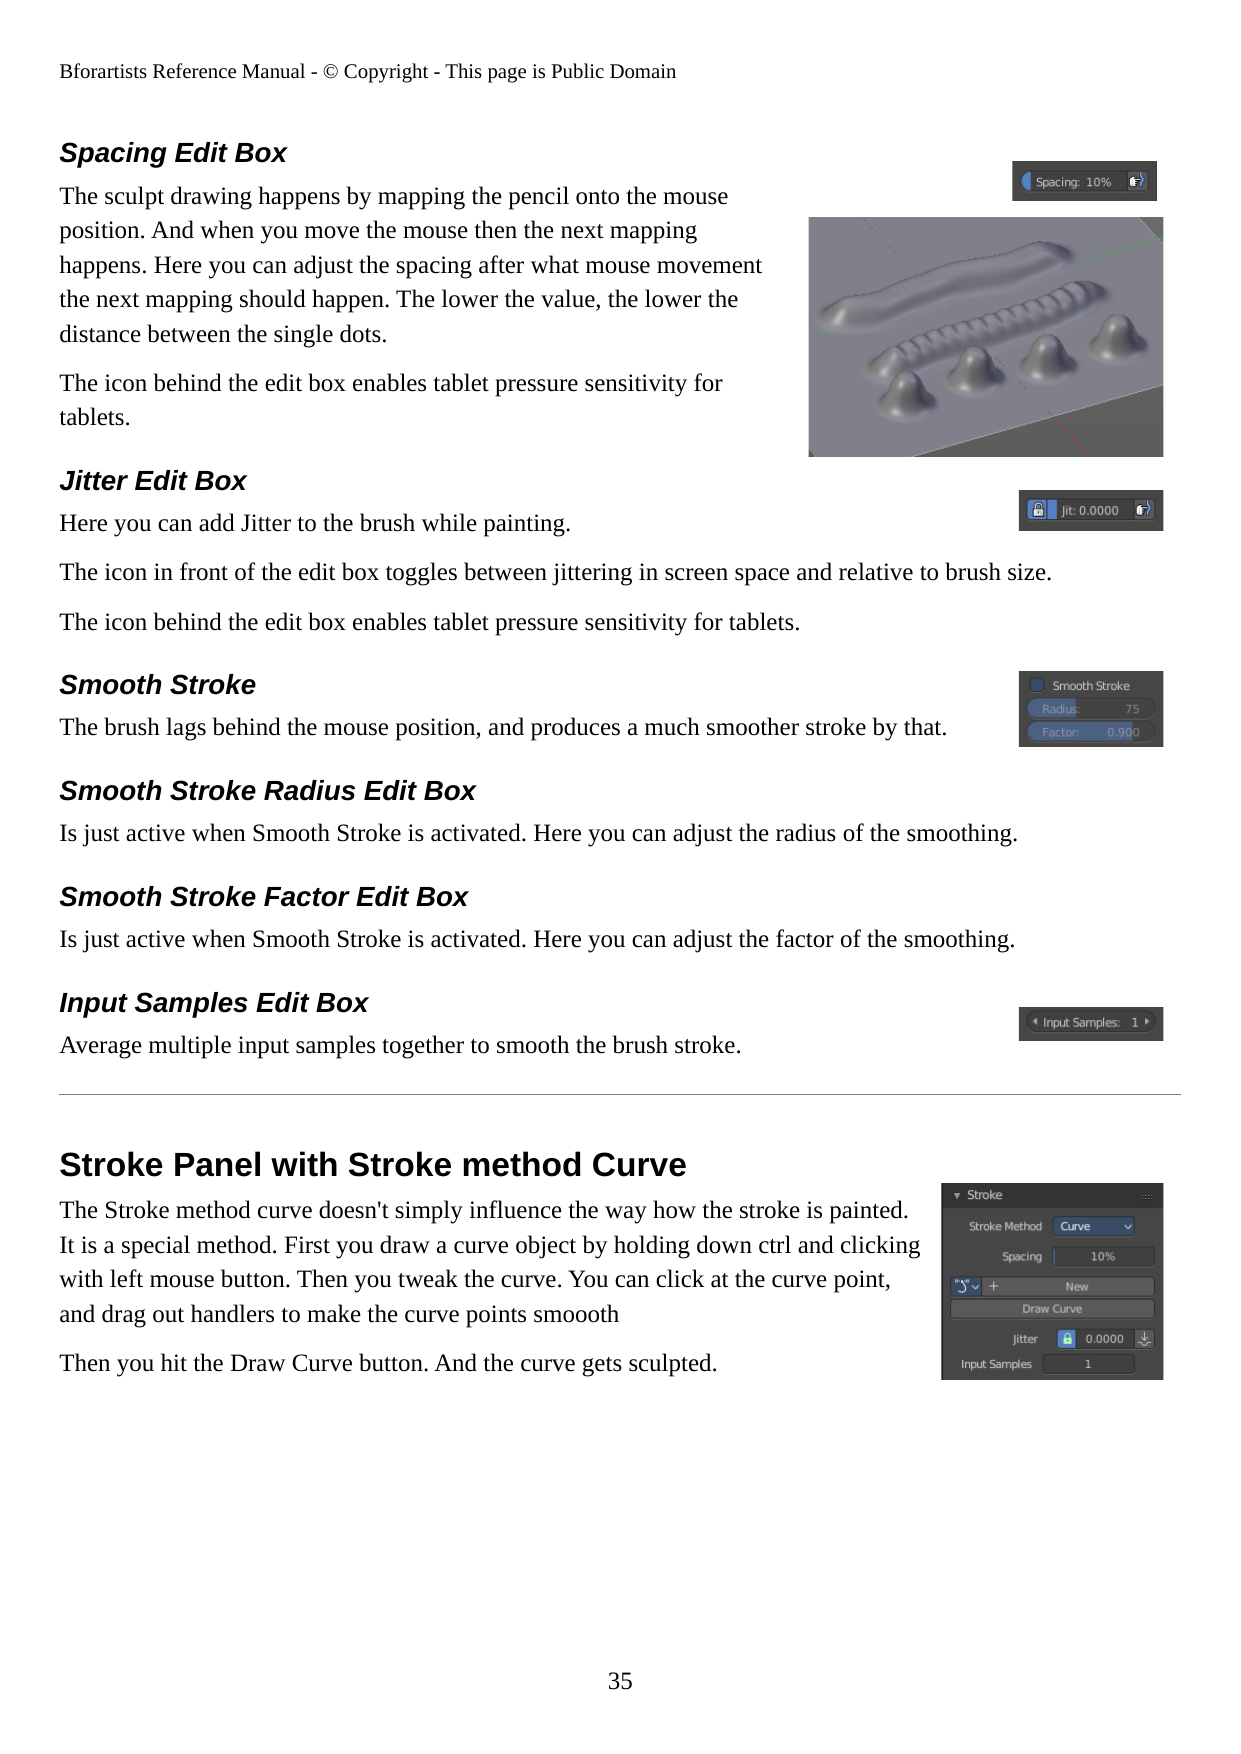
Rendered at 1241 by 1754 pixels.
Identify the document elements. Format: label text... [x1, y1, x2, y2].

subtitle Stroke Panel with Stroke method Curve [59, 1144, 1181, 1183]
subtitle Smooth Stroke Factor Edit Box [59, 880, 1181, 912]
subtitle Spacing Edit Box [59, 137, 1181, 168]
picture [1018, 490, 1164, 531]
text Then you hit the Draw Curve button. And the curve gets sculpted. [59, 1348, 941, 1377]
picture [941, 1183, 1164, 1380]
subtitle Input Samples Edit Box [59, 986, 1181, 1018]
picture [1018, 1007, 1164, 1041]
subtitle Smooth Stroke [59, 668, 1181, 700]
text The sculpt drawing happens by mapping the pencil onto the mouse position. And when you move the mouse then the next mapping happens. Here you can adjust the spacing after what mouse movement the next mapping should happen. The lower the value, the lower the distance between the single dots. [59, 181, 1181, 348]
text The brush lags behind the mouse position, and produces a much smoother stroke by that. [59, 712, 1018, 741]
text Is just active when Smooth Stroke is activated. Here you can adjust the factor of the smoothing. [59, 924, 1181, 953]
text Here you can add Jitter to the brush while painting. [59, 508, 1181, 537]
text The icon in front of the edit box toggles between jittering in screen space and relative to brush size. [59, 557, 1181, 586]
subtitle Jitter Edit Box [59, 464, 1181, 496]
text The icon behind the edit box enables tablet pressure sensitivity for tablets. [59, 607, 1181, 635]
picture [1018, 671, 1164, 747]
picture [808, 217, 1164, 457]
text The icon behind the edit box enables tablet pressure sensitivity for tablets. [59, 368, 808, 431]
text Is just active when Smooth Stroke is activated. Here you can adjust the radius of the smoothing. [59, 818, 1181, 847]
text The Stroke method curve doesn't simply influence the way how the stroke is painted. It is a special method. First you draw a curve object by holding down ctrl and clicking with left mouse button. Then you tweak the curve. You can click at the curve point, and drag out handlers to make the curve points smoooth [59, 1196, 941, 1328]
picture [1012, 161, 1157, 201]
subtitle Smooth Stroke Radius Edit Box [59, 774, 1181, 806]
text Average multiple input samples together to smooth the brush stroke. [59, 1030, 1181, 1059]
